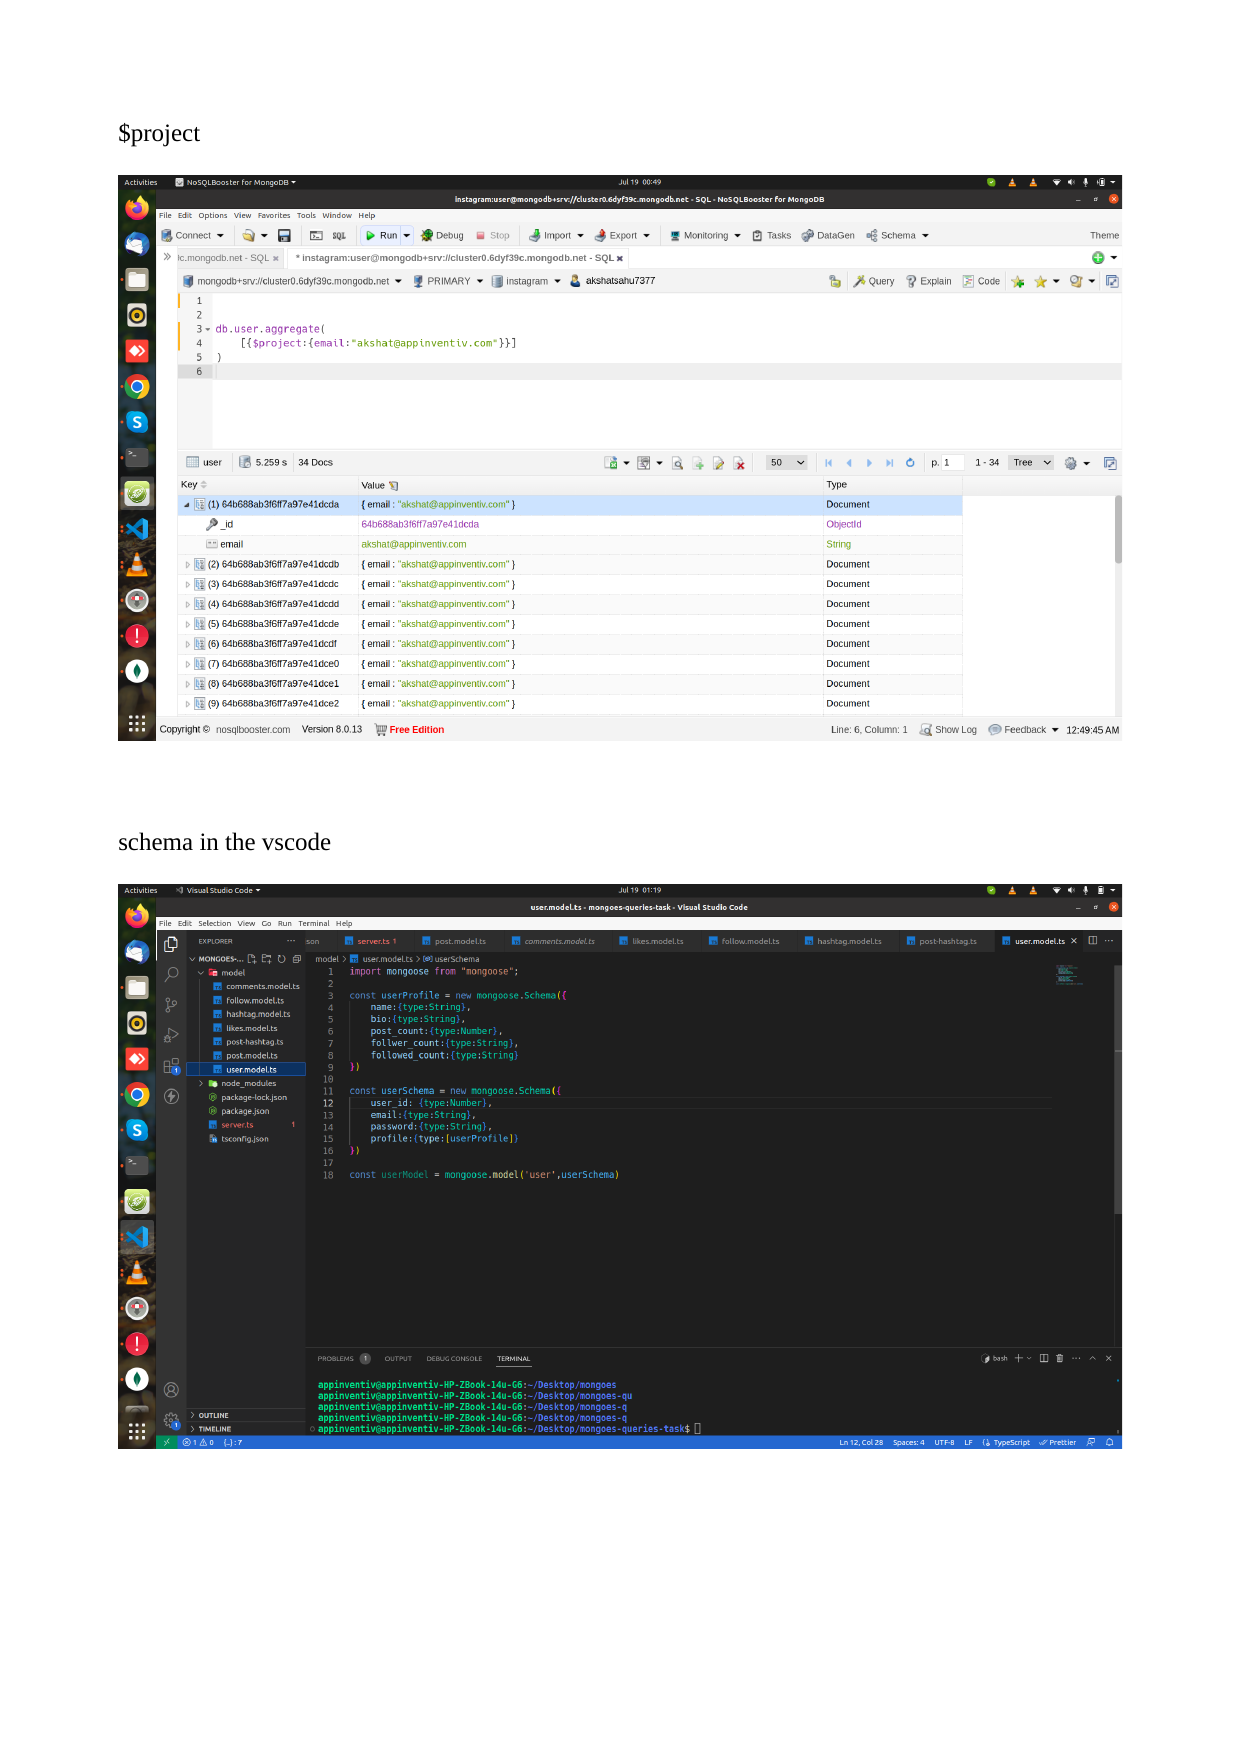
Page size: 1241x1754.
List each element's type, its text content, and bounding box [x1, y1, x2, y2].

picture [118, 175, 1123, 741]
text schema in the vscode [118, 827, 1122, 855]
picture [118, 884, 1123, 1449]
text $project [118, 118, 1122, 147]
